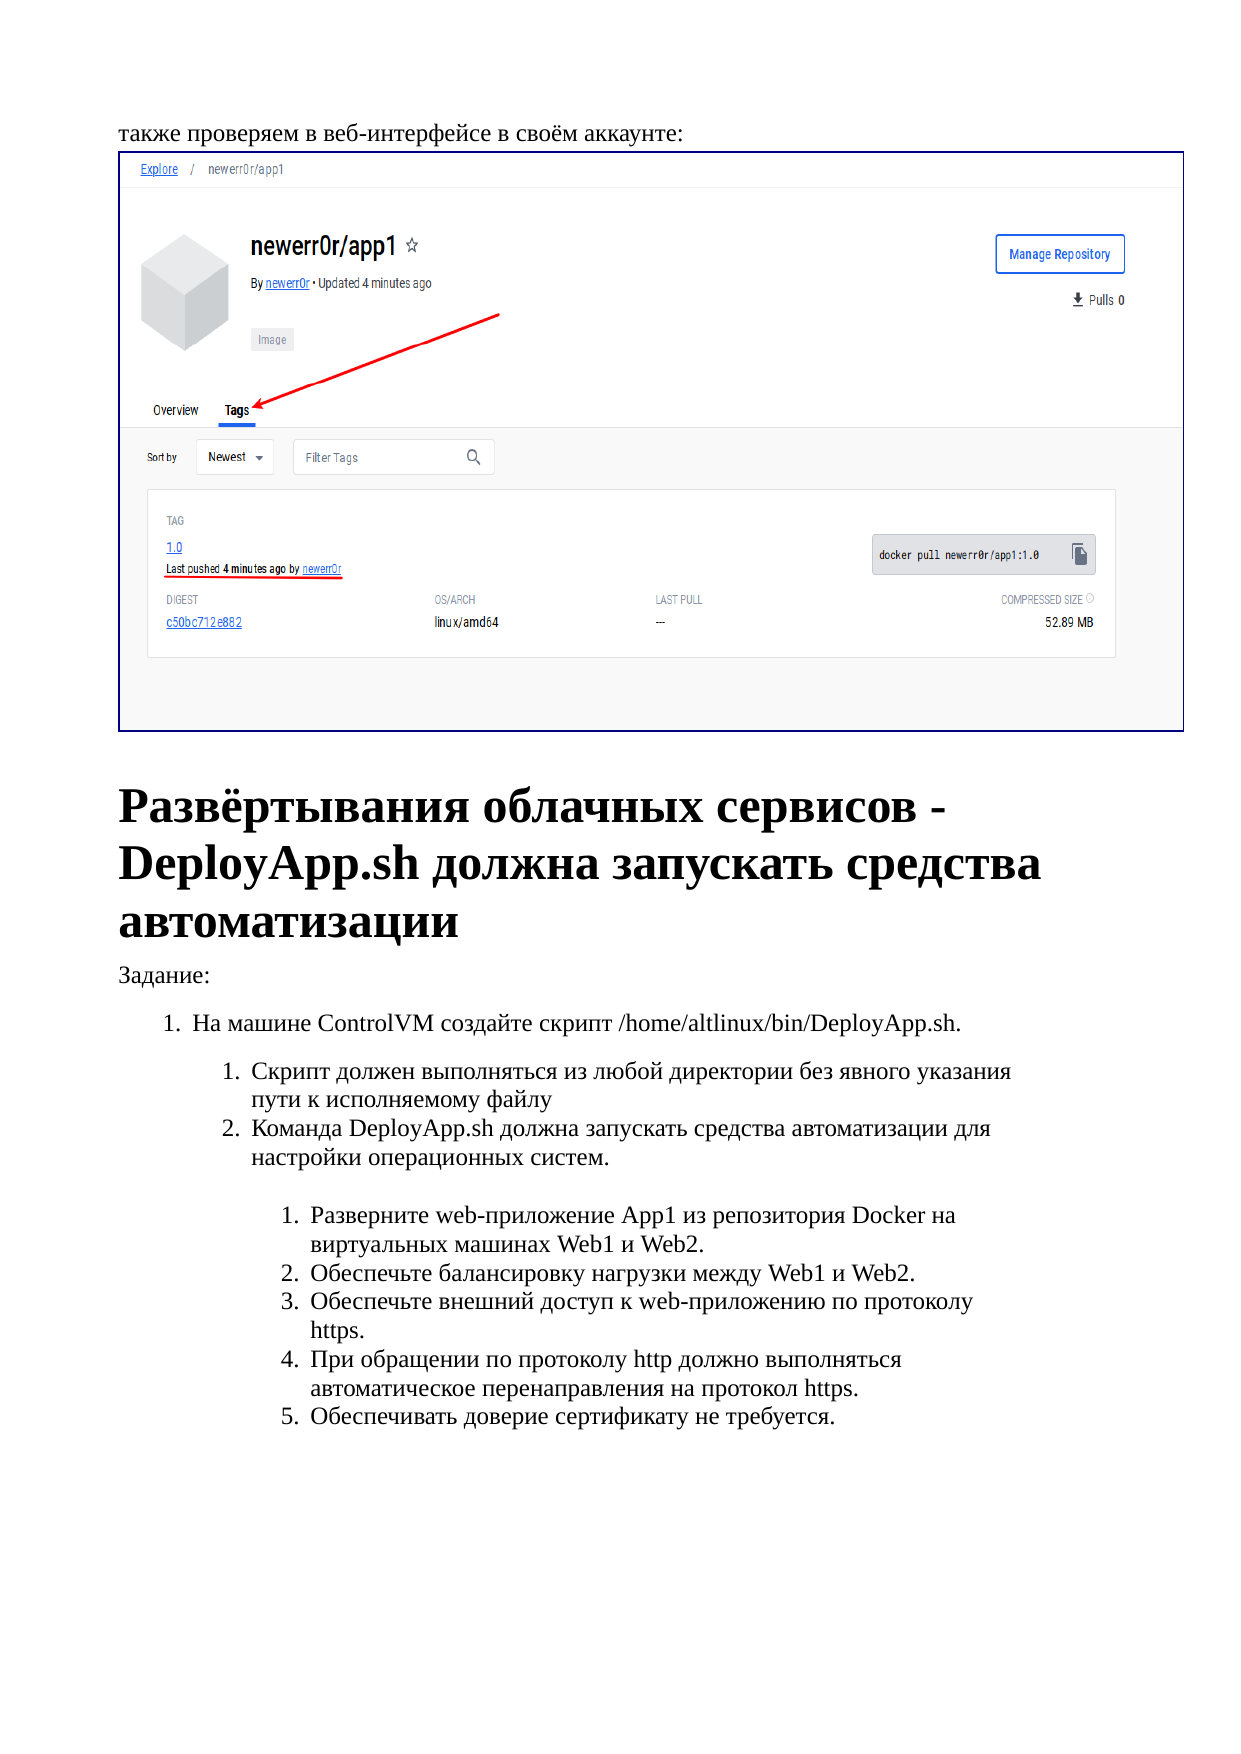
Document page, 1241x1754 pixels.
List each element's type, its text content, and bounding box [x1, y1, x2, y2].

text также проверяем в веб-интерфейсе в своём аккаунте: [118, 118, 1122, 151]
list Обеспечьте внешний доступ к web-приложению по протоколу https. [281, 1286, 1004, 1344]
list Команда DeployApp.sh должна запускать средства автоматизации для настройки операционных систем. [222, 1113, 1063, 1171]
list При обращении по протоколу http должно выполняться автоматическое перенаправления на протокол https. [281, 1344, 1004, 1401]
subtitle Развёртывания облачных сервисов - DeployApp.sh должна запускать средства автоматизации [118, 776, 1122, 948]
picture [120, 153, 1183, 730]
list Разверните web-приложение App1 из репозитория Docker на виртуальных машинах Web1 и Web2. [281, 1200, 1004, 1258]
list Скрипт должен выполняться из любой директории без явного указания пути к исполняемому файлу [222, 1056, 1063, 1113]
list Обеспечивать доверие сертификату не требуется. [281, 1401, 1004, 1430]
list Обеспечьте балансировку нагрузки между Web1 и Web2. [281, 1258, 1004, 1286]
list На машине ControlVM создайте скрипт /home/altlinux/bin/DeployApp.sh. [162, 1008, 1122, 1037]
text Задание: [118, 961, 1122, 989]
